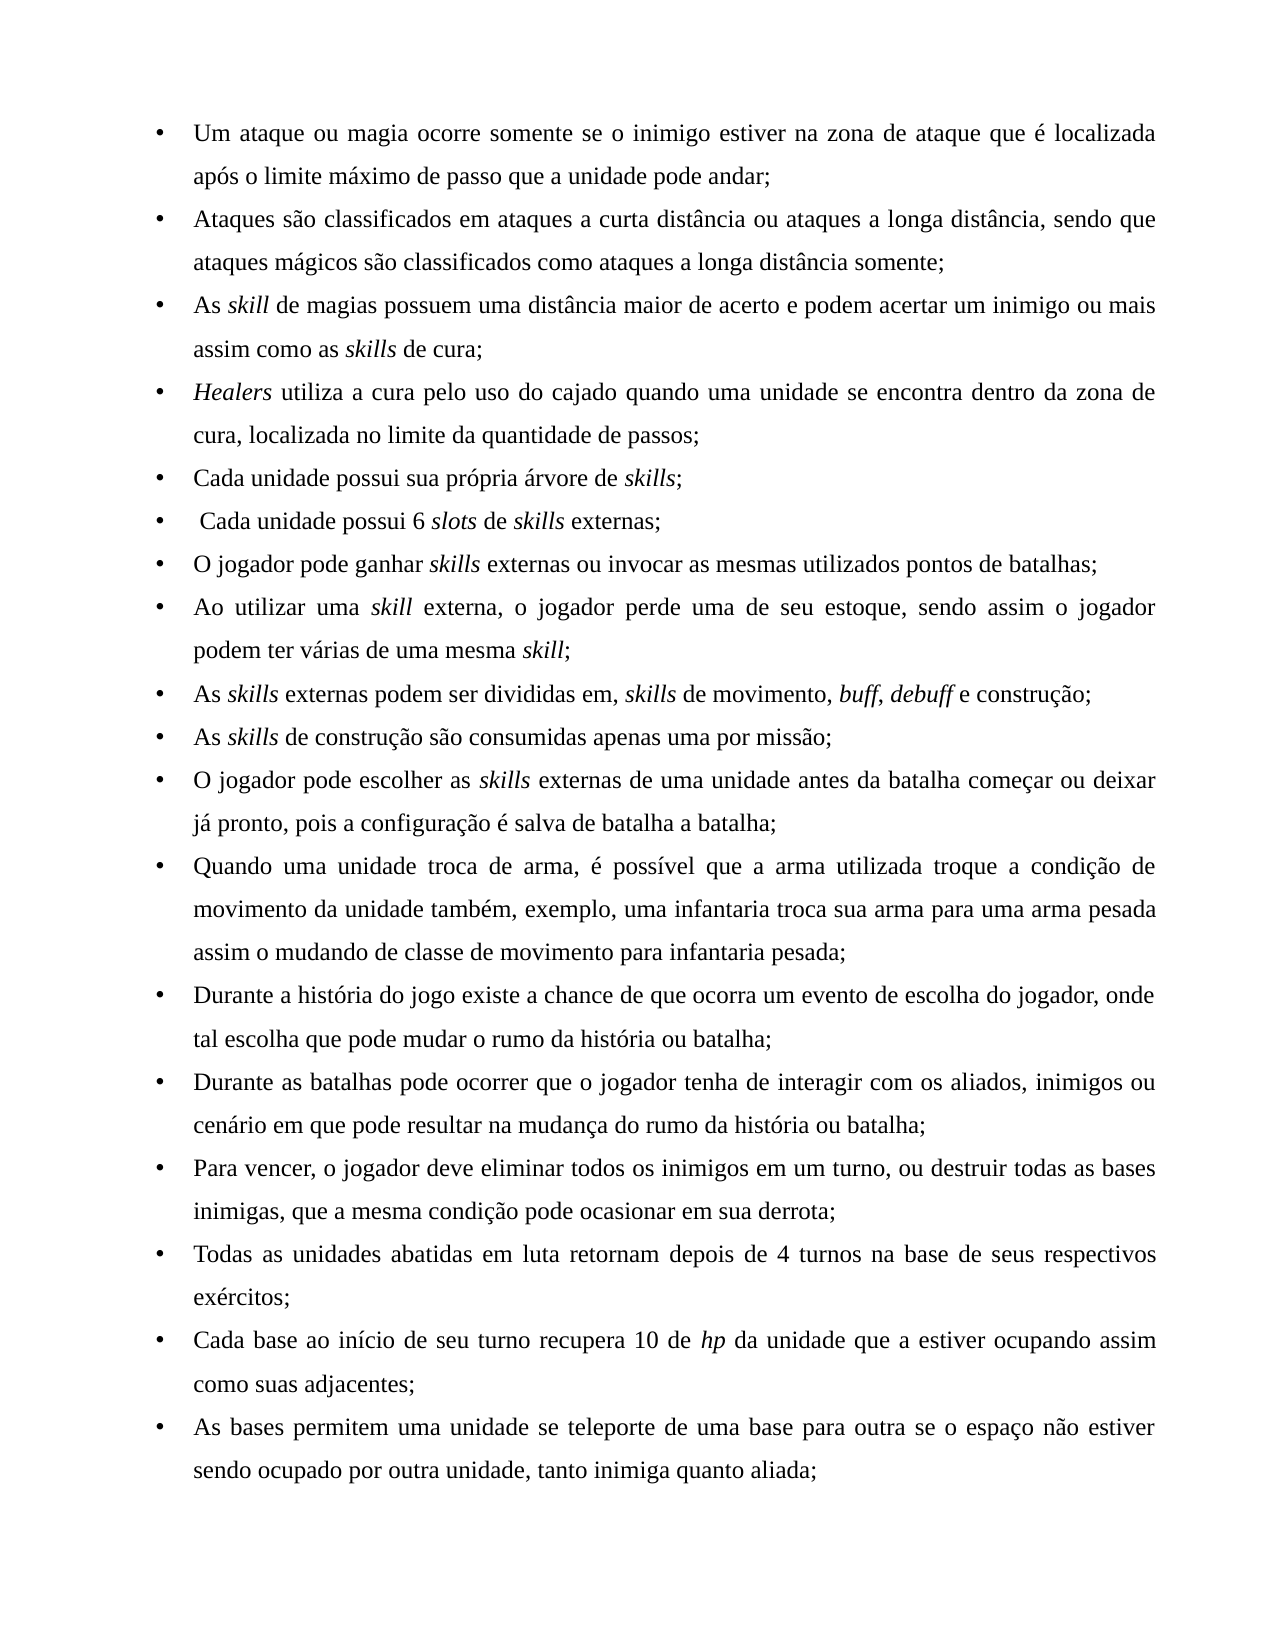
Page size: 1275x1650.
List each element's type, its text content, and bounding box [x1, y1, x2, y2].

list Um ataque ou magia ocorre somente se o inimigo estiver na zona de ataque que é localizada após o limite máximo de passo que a unidade pode andar; [156, 118, 1157, 190]
list Cada unidade possui 6 slots de skills externas; [156, 506, 1157, 535]
list As bases permitem uma unidade se teleporte de uma base para outra se o espaço não estiver sendo ocupado por outra unidade, tanto inimiga quanto aliada; [156, 1412, 1157, 1484]
list As skills externas podem ser divididas em, skills de movimento, buff, debuff e construção; [156, 679, 1157, 707]
list Quando uma unidade troca de arma, é possível que a arma utilizada troque a condição de movimento da unidade também, exemplo, uma infantaria troca sua arma para uma arma pesada assim o mudando de classe de movimento para infantaria pesada; [156, 851, 1157, 966]
list Cada unidade possui sua própria árvore de skills; [156, 463, 1157, 492]
list Para vencer, o jogador deve eliminar todos os inimigos em um turno, ou destruir todas as bases inimigas, que a mesma condição pode ocasionar em sua derrota; [156, 1153, 1157, 1225]
list Todas as unidades abatidas em luta retornam depois de 4 turnos na base de seus respectivos exércitos; [156, 1239, 1157, 1311]
list Cada base ao início de seu turno recupera 10 de hp da unidade que a estiver ocupando assim como suas adjacentes; [156, 1326, 1157, 1397]
list Healers utiliza a cura pelo uso do cajado quando uma unidade se encontra dentro da zona de cura, localizada no limite da quantidade de passos; [156, 377, 1157, 449]
list Ataques são classificados em ataques a curta distância ou ataques a longa distância, sendo que ataques mágicos são classificados como ataques a longa distância somente; [156, 204, 1157, 276]
list O jogador pode escolher as skills externas de uma unidade antes da batalha começar ou deixar já pronto, pois a configuração é salva de batalha a batalha; [156, 765, 1157, 837]
list Durante as batalhas pode ocorrer que o jogador tenha de interagir com os aliados, inimigos ou cenário em que pode resultar na mudança do rumo da história ou batalha; [156, 1067, 1157, 1139]
list Durante a história do jogo existe a chance de que ocorra um evento de escolha do jogador, onde tal escolha que pode mudar o rumo da história ou batalha; [156, 981, 1157, 1052]
list As skill de magias possuem uma distância maior de acerto e podem acertar um inimigo ou mais assim como as skills de cura; [156, 291, 1157, 362]
list As skills de construção são consumidas apenas uma por missão; [156, 722, 1157, 751]
list Ao utilizar uma skill externa, o jogador perde uma de seu estoque, sendo assim o jogador podem ter várias de uma mesma skill; [156, 592, 1157, 664]
list O jogador pode ganhar skills externas ou invocar as mesmas utilizados pontos de batalhas; [156, 549, 1157, 578]
